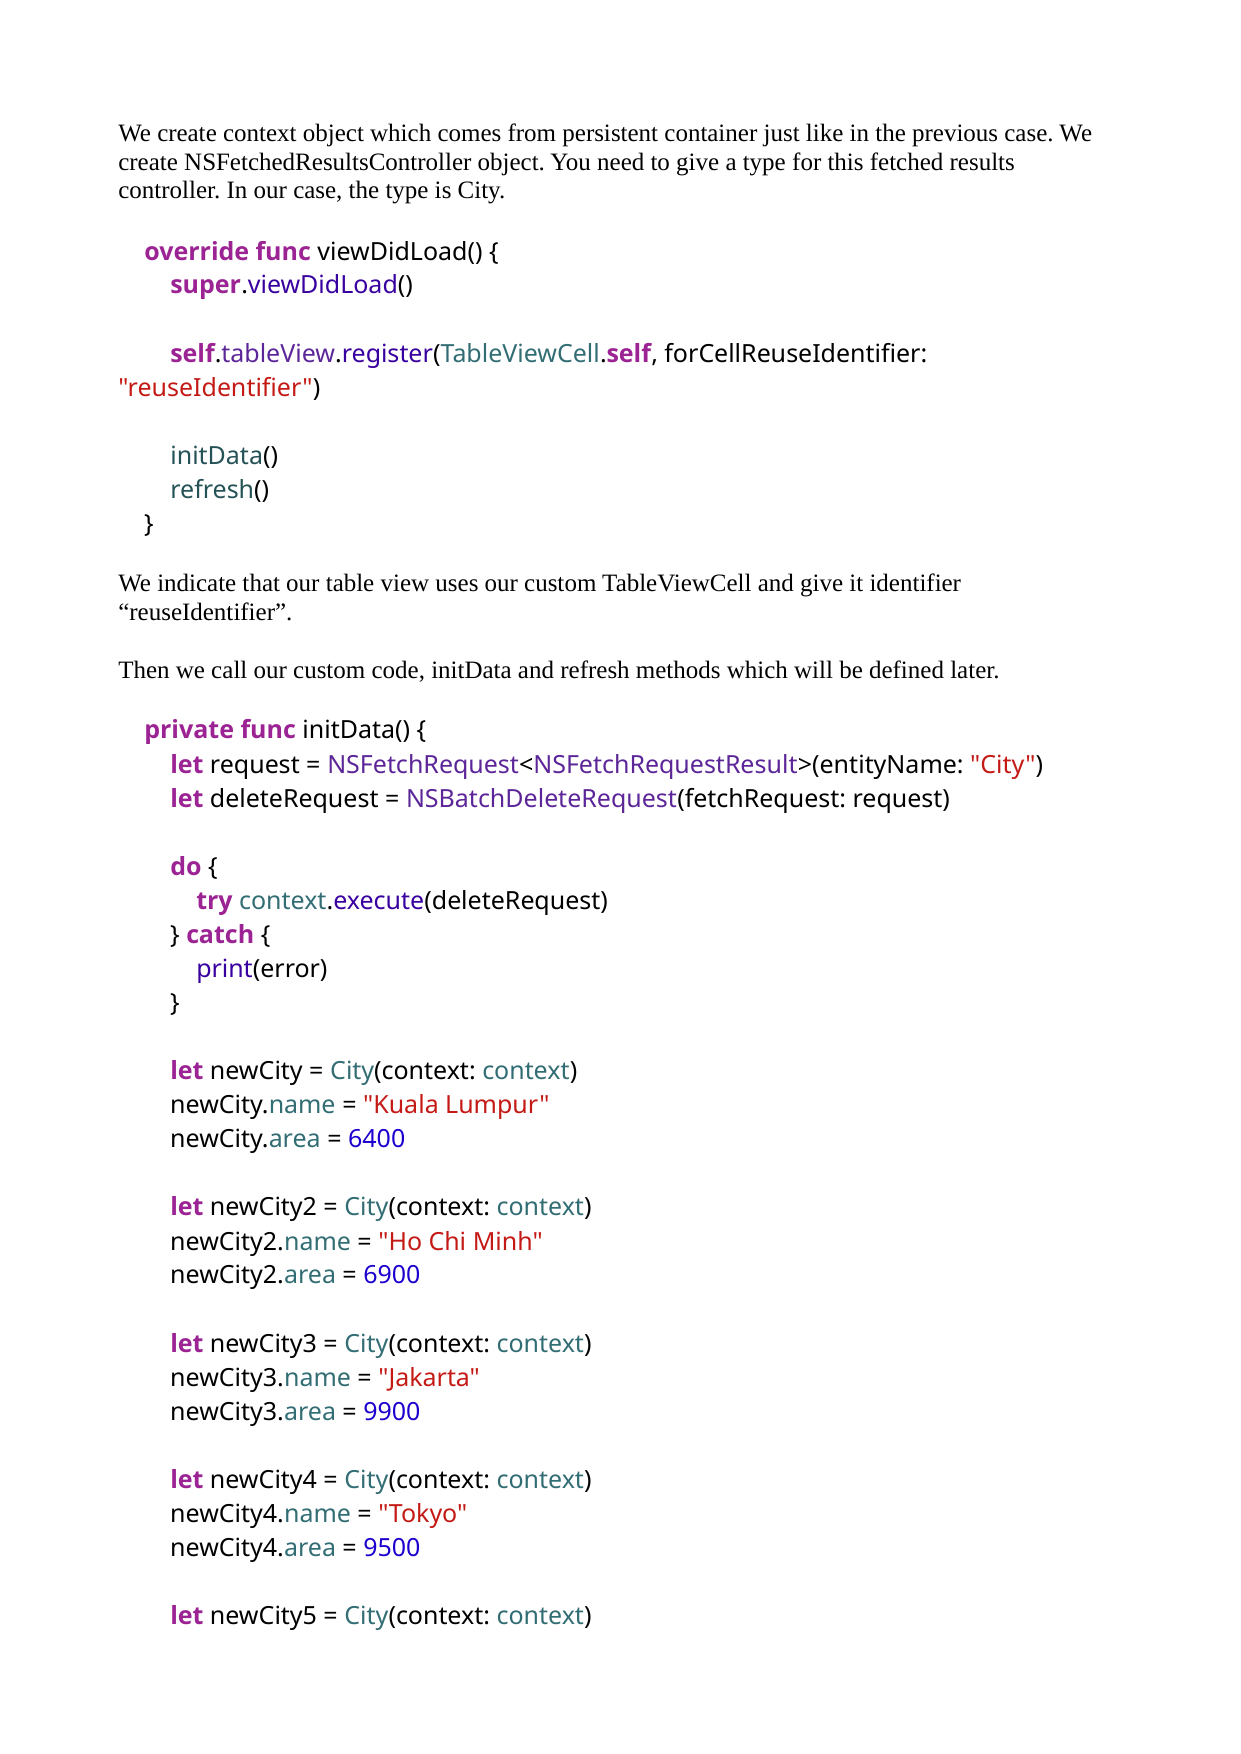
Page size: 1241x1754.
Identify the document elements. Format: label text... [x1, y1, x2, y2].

text refresh() [118, 472, 1122, 506]
text newCity4.area = 9500 [118, 1530, 1122, 1564]
text } [118, 506, 1122, 540]
text } [118, 985, 1122, 1019]
text let newCity3 = City(context: context) [118, 1325, 1122, 1359]
text let newCity5 = City(context: context) [118, 1598, 1122, 1632]
text do { [118, 848, 1122, 882]
text } catch { [118, 917, 1122, 951]
text newCity2.name = "Ho Chi Minh" [118, 1223, 1122, 1257]
text initData() [118, 437, 1122, 472]
text let deleteRequest = NSBatchDeleteRequest(fetchRequest: request) [118, 780, 1122, 814]
text newCity.name = "Kuala Lumpur" [118, 1087, 1122, 1121]
text print(error) [118, 951, 1122, 985]
text super.viewDidLoad() [118, 267, 1122, 301]
text newCity3.name = "Jakarta" [118, 1359, 1122, 1393]
text self.tableView.register(TableViewCell.self, forCellReuseIdentifier: "reuseIdentifier") [118, 335, 1122, 403]
text newCity3.area = 9900 [118, 1393, 1122, 1427]
text newCity4.name = "Tokyo" [118, 1496, 1122, 1530]
text newCity2.area = 6900 [118, 1257, 1122, 1291]
text let newCity4 = City(context: context) [118, 1462, 1122, 1496]
text let request = NSFetchRequest<NSFetchRequestResult>(entityName: "City") [118, 746, 1122, 780]
text We create context object which comes from persistent container just like in the previous case. We create NSFetchedResultsController object. You need to give a type for this fetched results controller. In our case, the type is City. [118, 118, 1122, 204]
text private func initData() { [118, 712, 1122, 746]
text let newCity2 = City(context: context) [118, 1189, 1122, 1223]
text newCity.area = 6400 [118, 1121, 1122, 1155]
text try context.execute(deleteRequest) [118, 882, 1122, 917]
text Then we call our custom code, initData and refresh methods which will be defined later. [118, 655, 1122, 683]
text let newCity = City(context: context) [118, 1053, 1122, 1087]
text We indicate that our table view uses our custom TableViewCell and give it identifier “reuseIdentifier”. [118, 568, 1122, 626]
text override func viewDidLoad() { [118, 233, 1122, 267]
